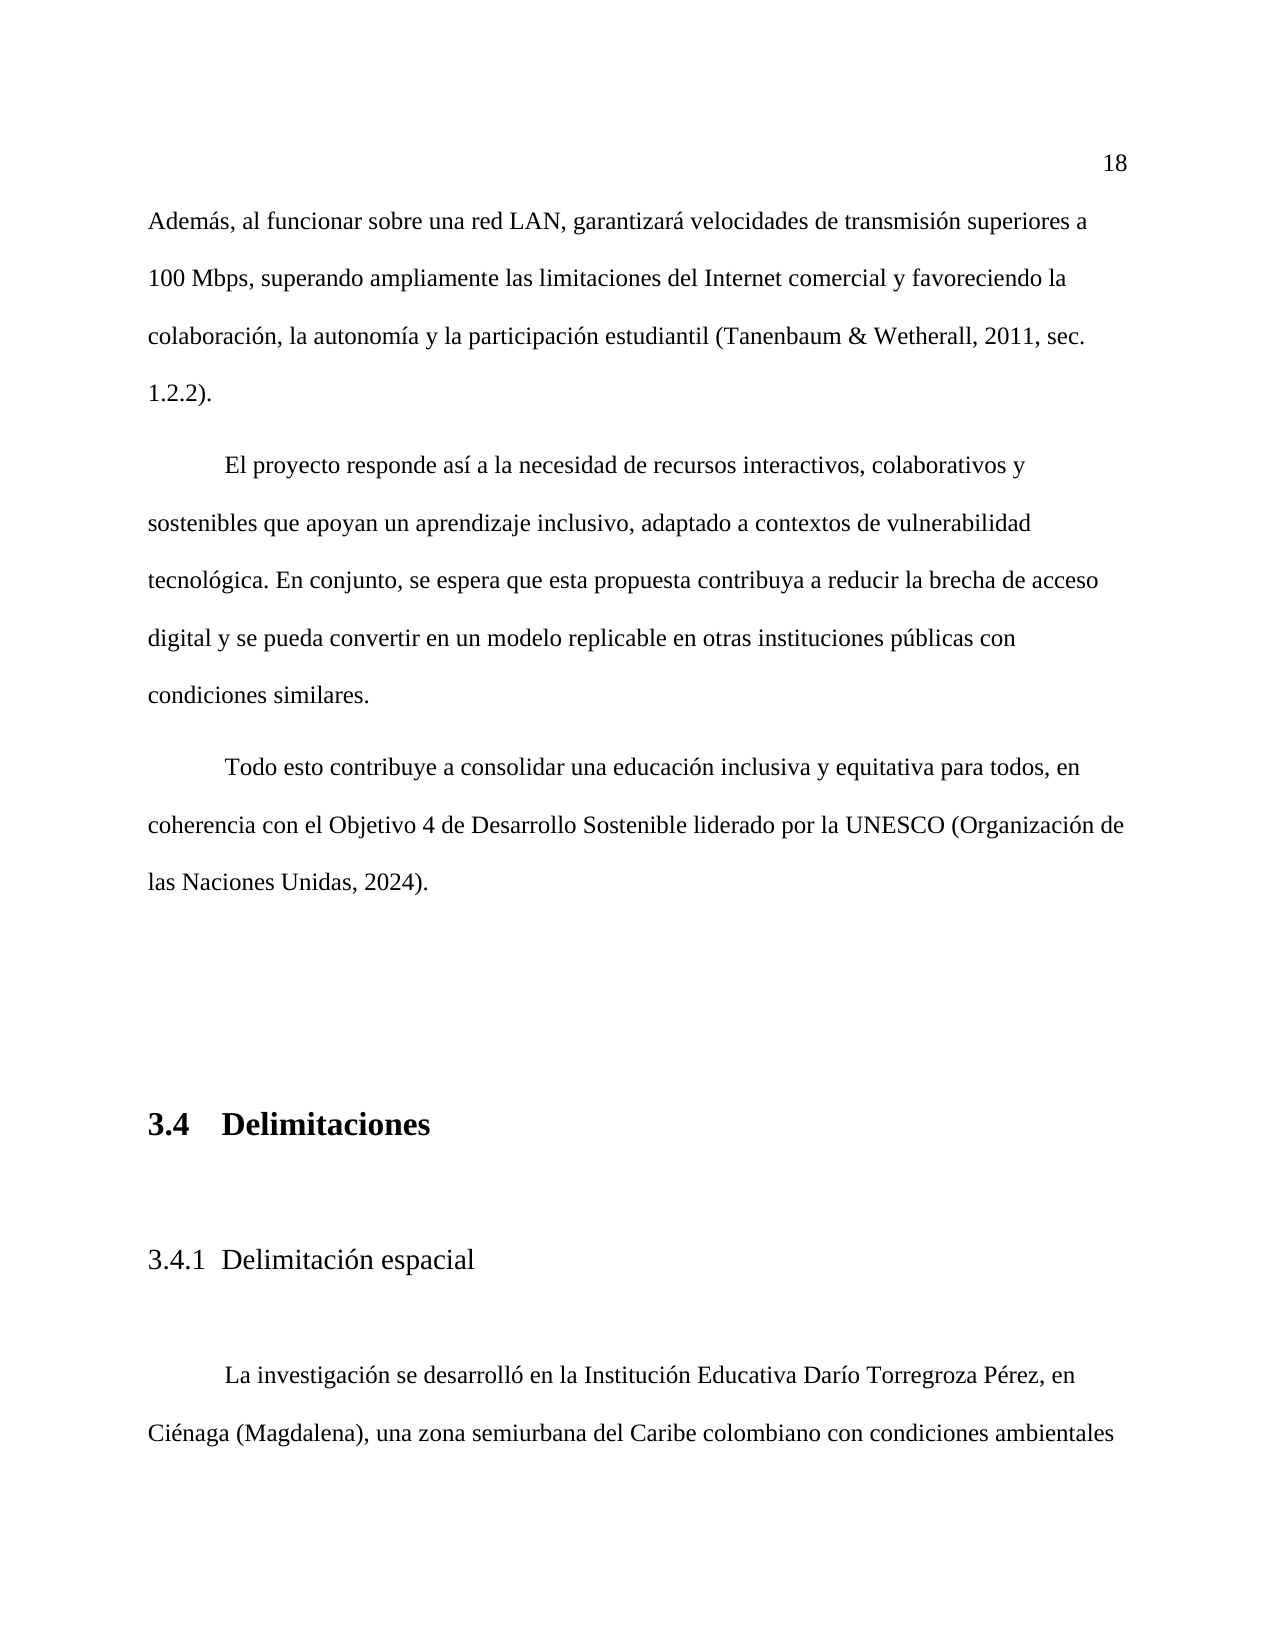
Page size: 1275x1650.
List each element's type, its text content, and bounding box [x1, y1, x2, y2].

text El proyecto responde así a la necesidad de recursos interactivos, colaborativos y sostenibles que apoyan un aprendizaje inclusivo, adaptado a contextos de vulnerabilidad tecnológica. En conjunto, se espera que esta propuesta contribuya a reducir la brecha de acceso digital y se pueda convertir en un modelo replicable en otras instituciones públicas con condiciones similares. [148, 450, 1127, 709]
text Además, al funcionar sobre una red LAN, garantizará velocidades de transmisión superiores a 100 Mbps, superando ampliamente las limitaciones del Internet comercial y favoreciendo la colaboración, la autonomía y la participación estudiantil (Tanenbaum & Wetherall, 2011, sec. 1.2.2). [148, 206, 1127, 407]
subtitle Delimitación espacial [148, 1242, 1127, 1276]
text La investigación se desarrolló en la Institución Educativa Darío Torregroza Pérez, en Ciénaga (Magdalena), una zona semiurbana del Caribe colombiano con condiciones ambientales [148, 1360, 1127, 1446]
subtitle Delimitaciones [148, 1104, 1127, 1143]
text Todo esto contribuye a consolidar una educación inclusiva y equitativa para todos, en coherencia con el Objetivo 4 de Desarrollo Sostenible liderado por la UNESCO (Organización de las Naciones Unidas, 2024). [148, 752, 1127, 896]
